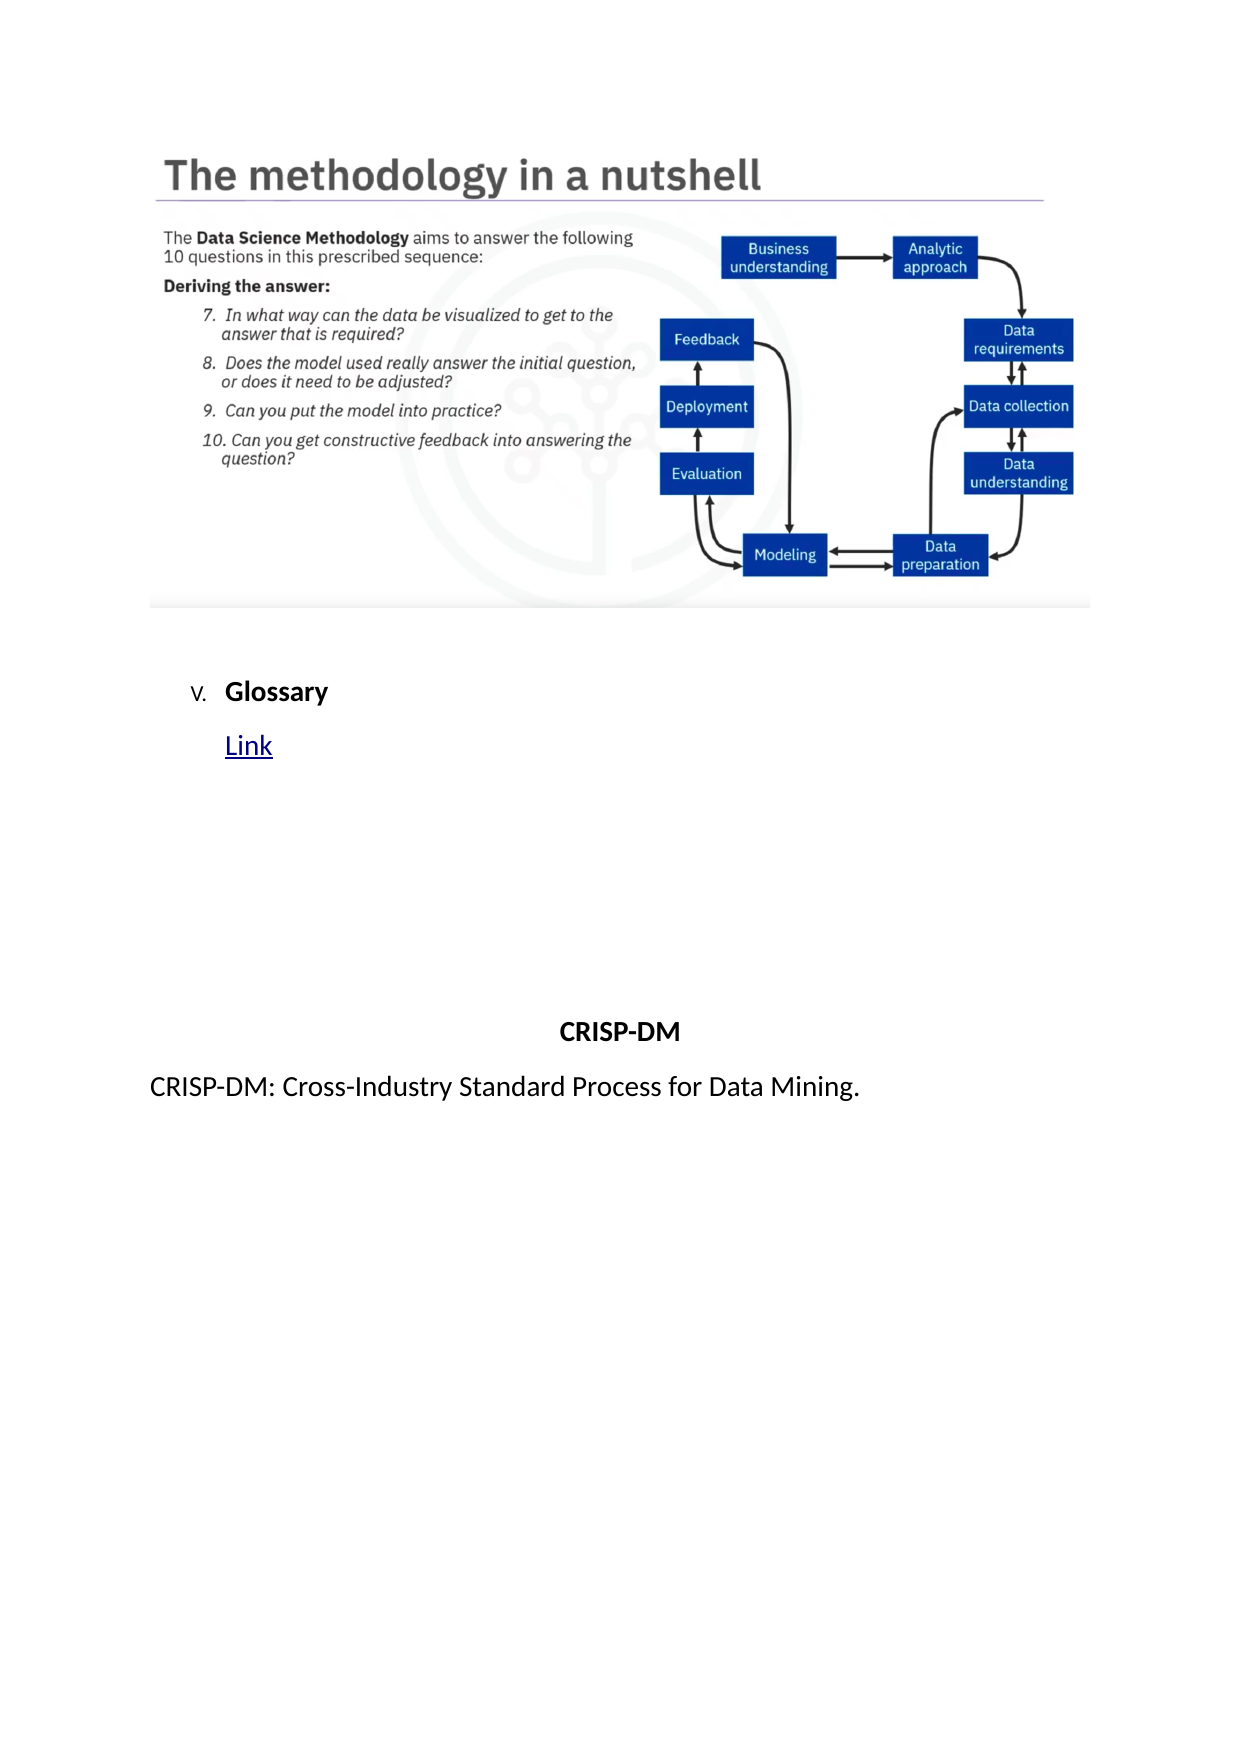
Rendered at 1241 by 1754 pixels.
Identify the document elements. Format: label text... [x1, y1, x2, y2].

text CRISP-DM: Cross-Industry Standard Process for Data Mining. [150, 1068, 1090, 1103]
picture [150, 150, 1091, 608]
list Glossary [207, 673, 1090, 708]
text Link [150, 727, 1090, 763]
text CRISP-DM [150, 1013, 1090, 1049]
